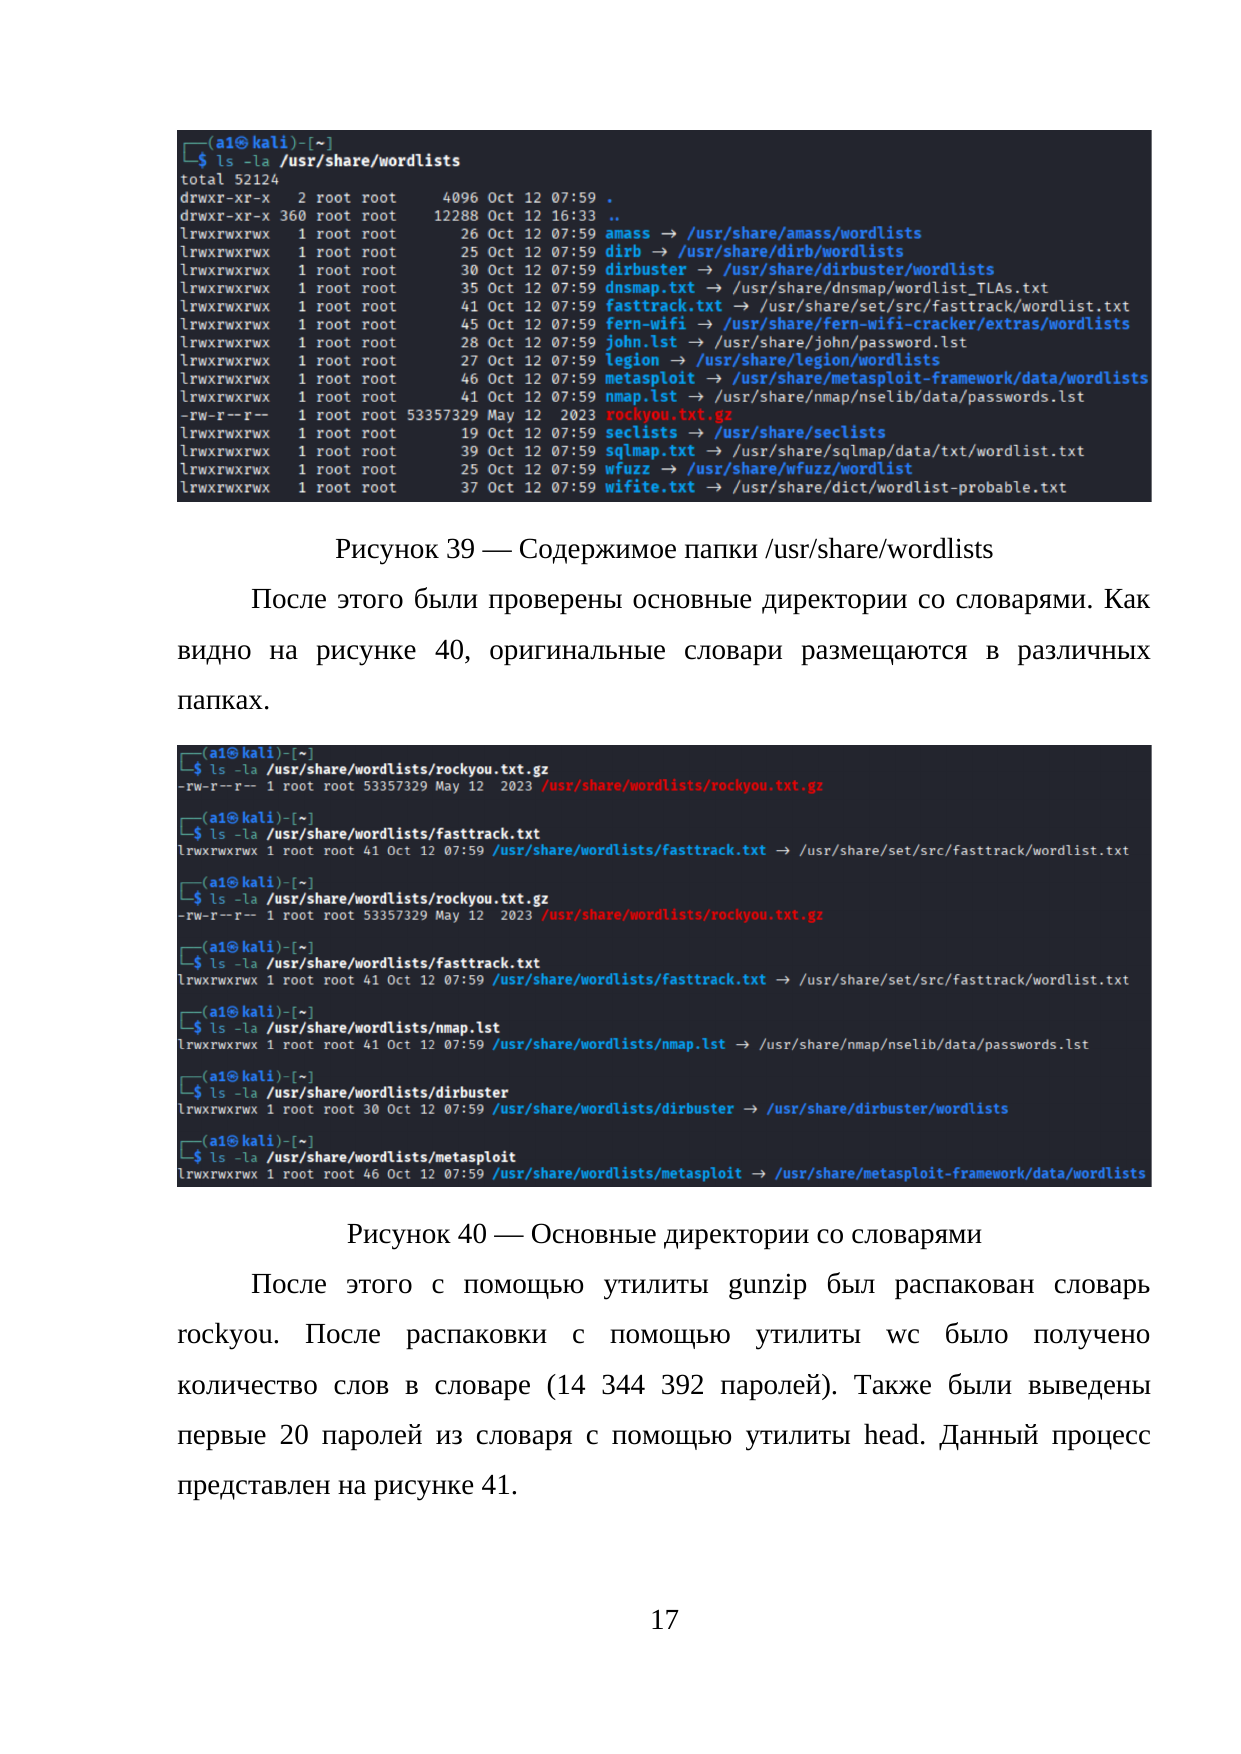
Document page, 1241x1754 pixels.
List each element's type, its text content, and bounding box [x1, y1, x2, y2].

picture [177, 745, 1152, 1187]
text После этого с помощью утилиты gunzip был распакован словарь rockyou. После распаковки с помощью утилиты wc было получено количество слов в словаре (14 344 392 паролей). Также были выведены первые 20 паролей из словаря с помощью утилиты head. Данный процесс представлен на рисунке 41. [177, 1266, 1152, 1501]
picture [177, 130, 1152, 502]
text После этого были проверены основные директории со словарями. Как видно на рисунке 40, оригинальные словари размещаются в различных папках. [177, 582, 1152, 716]
text Рисунок 40 — Основные директории со словарями [177, 1187, 1152, 1249]
text Рисунок 39 — Содержимое папки /usr/share/wordlists [177, 502, 1152, 565]
